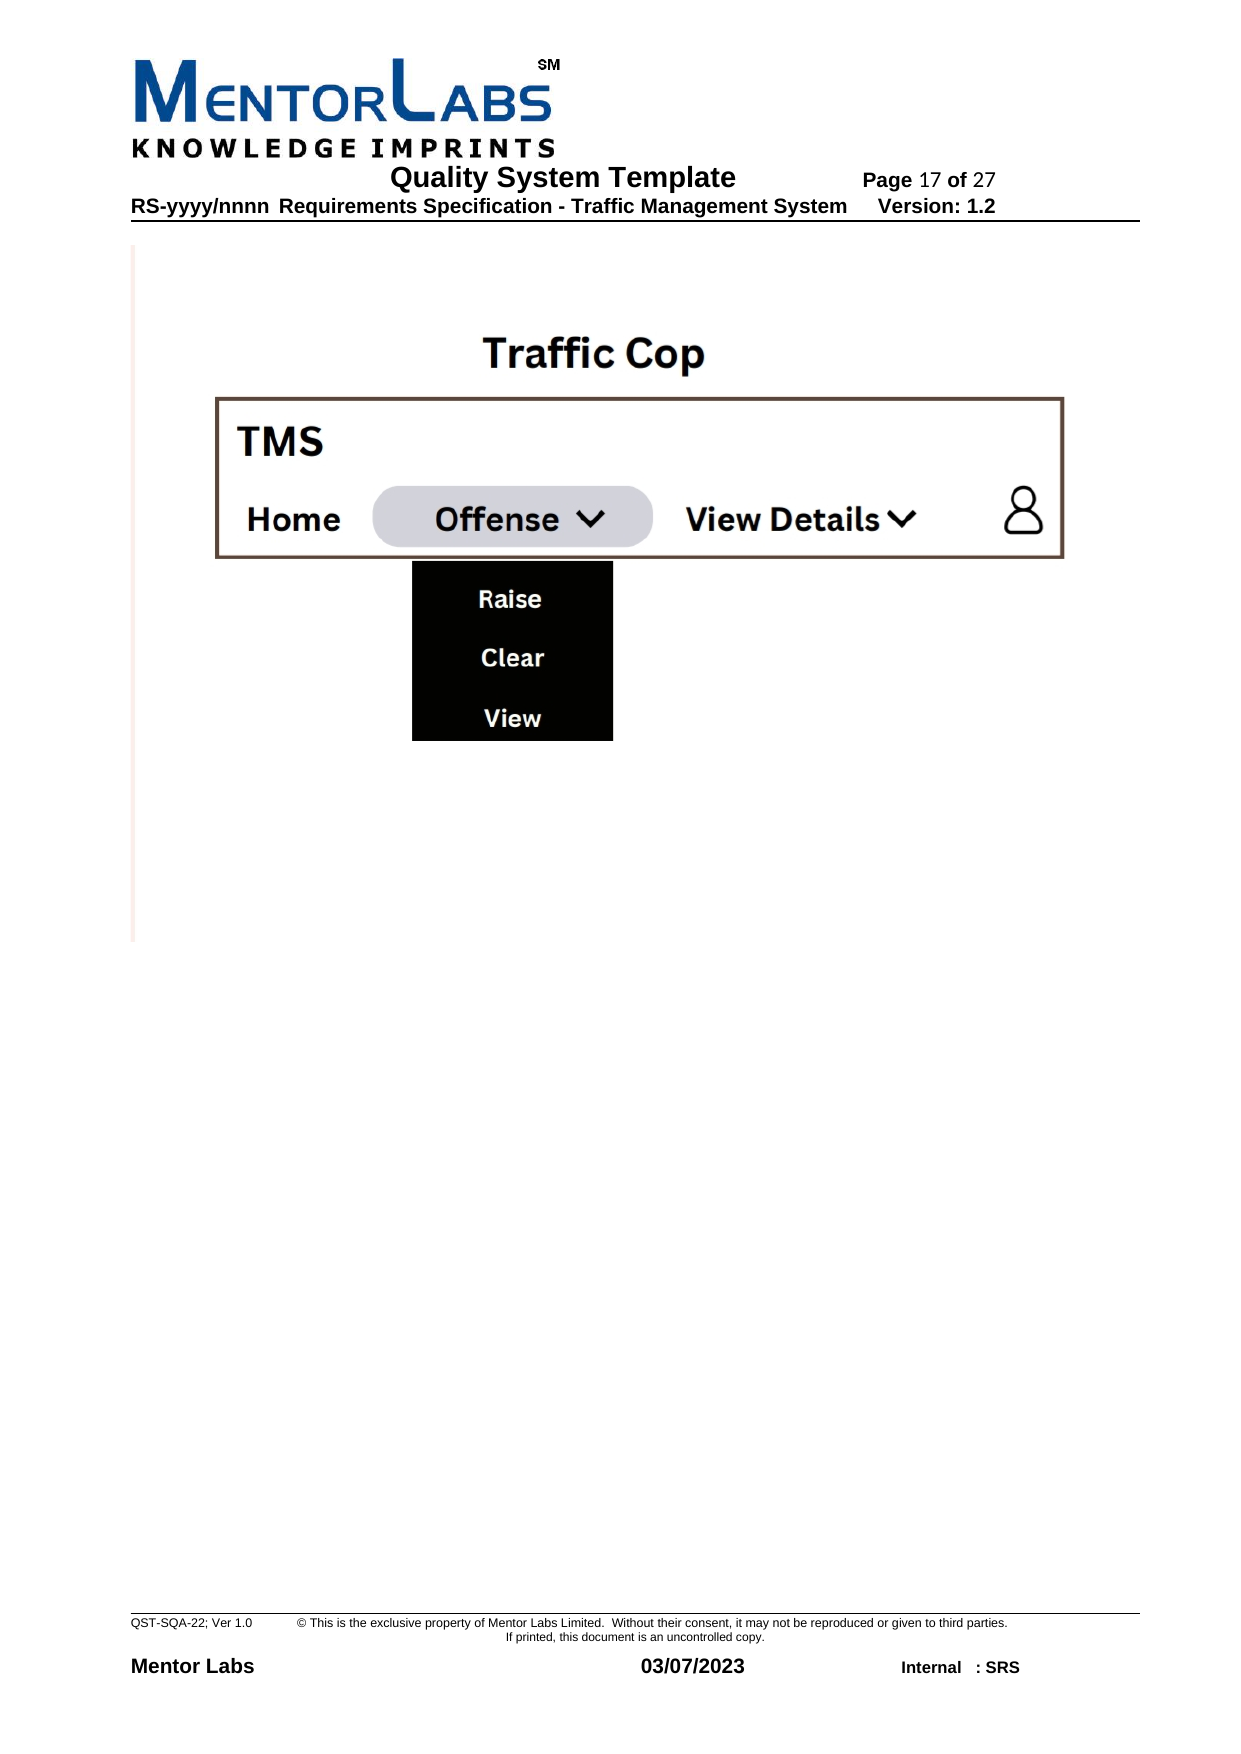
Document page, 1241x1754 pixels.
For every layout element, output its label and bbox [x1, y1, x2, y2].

picture [130, 58, 563, 161]
picture [130, 245, 1140, 942]
